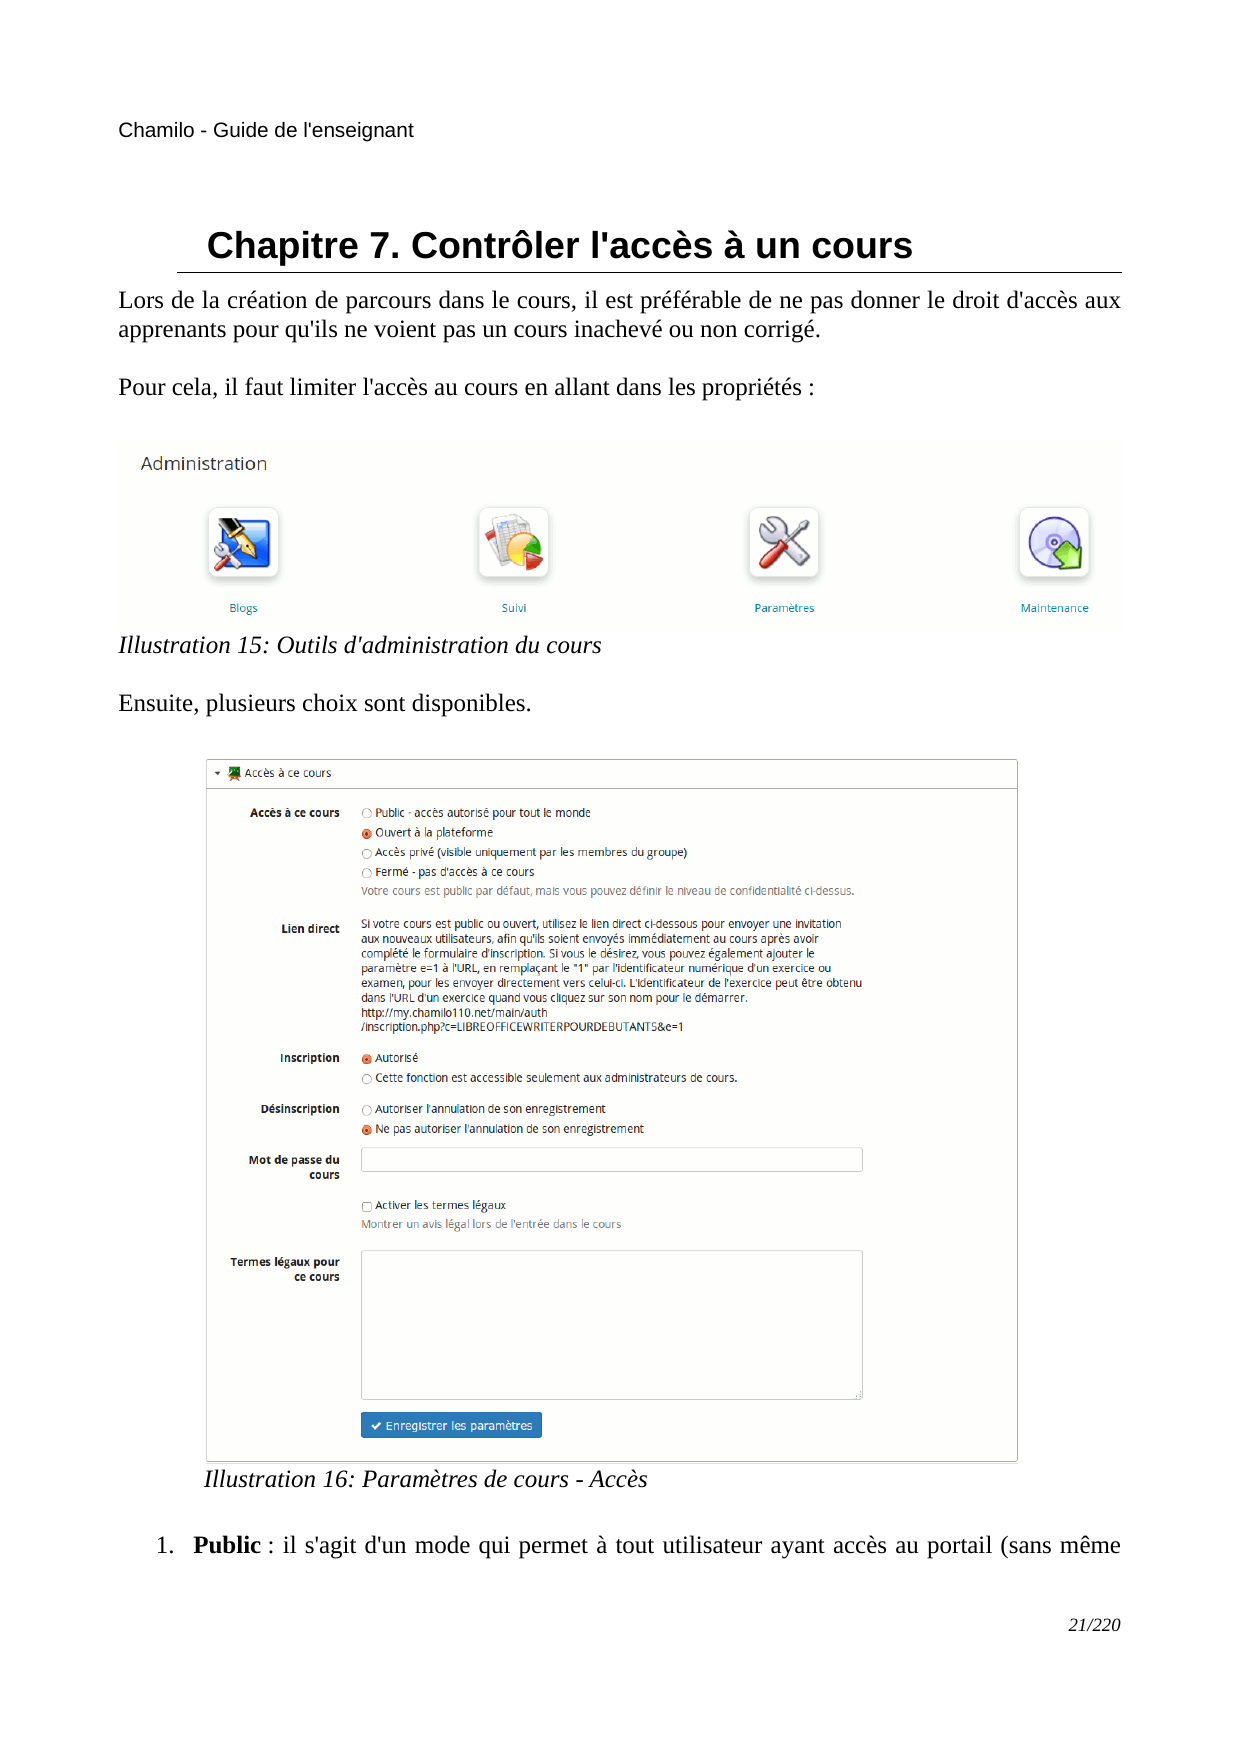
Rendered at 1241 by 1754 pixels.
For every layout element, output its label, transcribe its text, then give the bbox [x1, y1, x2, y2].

list Public : il s'agit d'un mode qui permet à tout utilisateur ayant accès au portail (sans même [156, 1530, 1122, 1559]
text Pour cela, il faut limiter l'accès au cours en allant dans les propriétés : [118, 372, 1122, 400]
text Illustration 15: Outils d'administration du cours [118, 631, 1122, 659]
text Lors de la création de parcours dans le cours, il est préférable de ne pas donner le droit d'accès aux apprenants pour qu'ils ne voient pas un cours inachevé ou non corrigé. [118, 285, 1122, 343]
text Ensuite, plusieurs choix sont disponibles. [118, 688, 1122, 716]
picture [118, 441, 1122, 631]
picture [203, 757, 1020, 1464]
subtitle Contrôler l'accès à un cours [177, 190, 1122, 272]
text Illustration 16: Paramètres de cours - Accès [203, 758, 1036, 1493]
